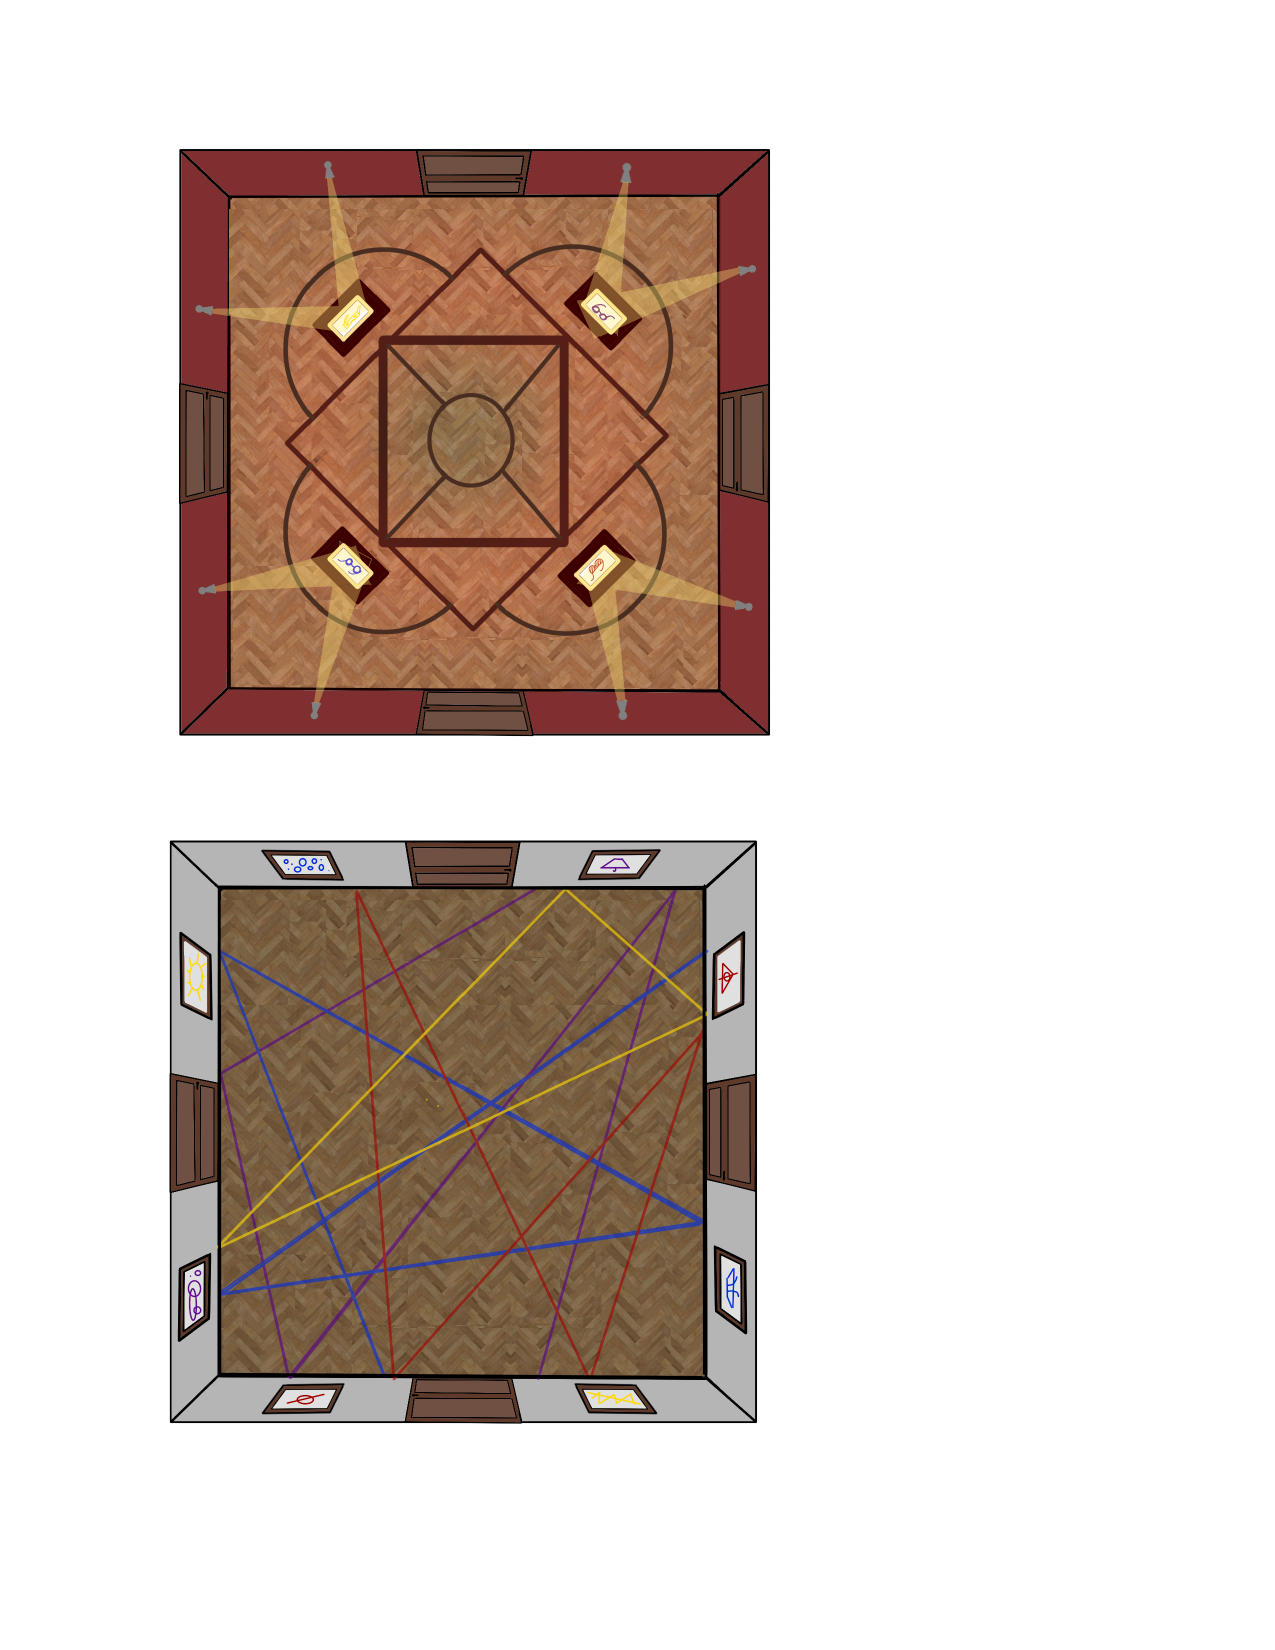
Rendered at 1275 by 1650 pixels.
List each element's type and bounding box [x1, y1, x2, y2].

picture [175, 140, 776, 742]
picture [162, 836, 763, 1426]
